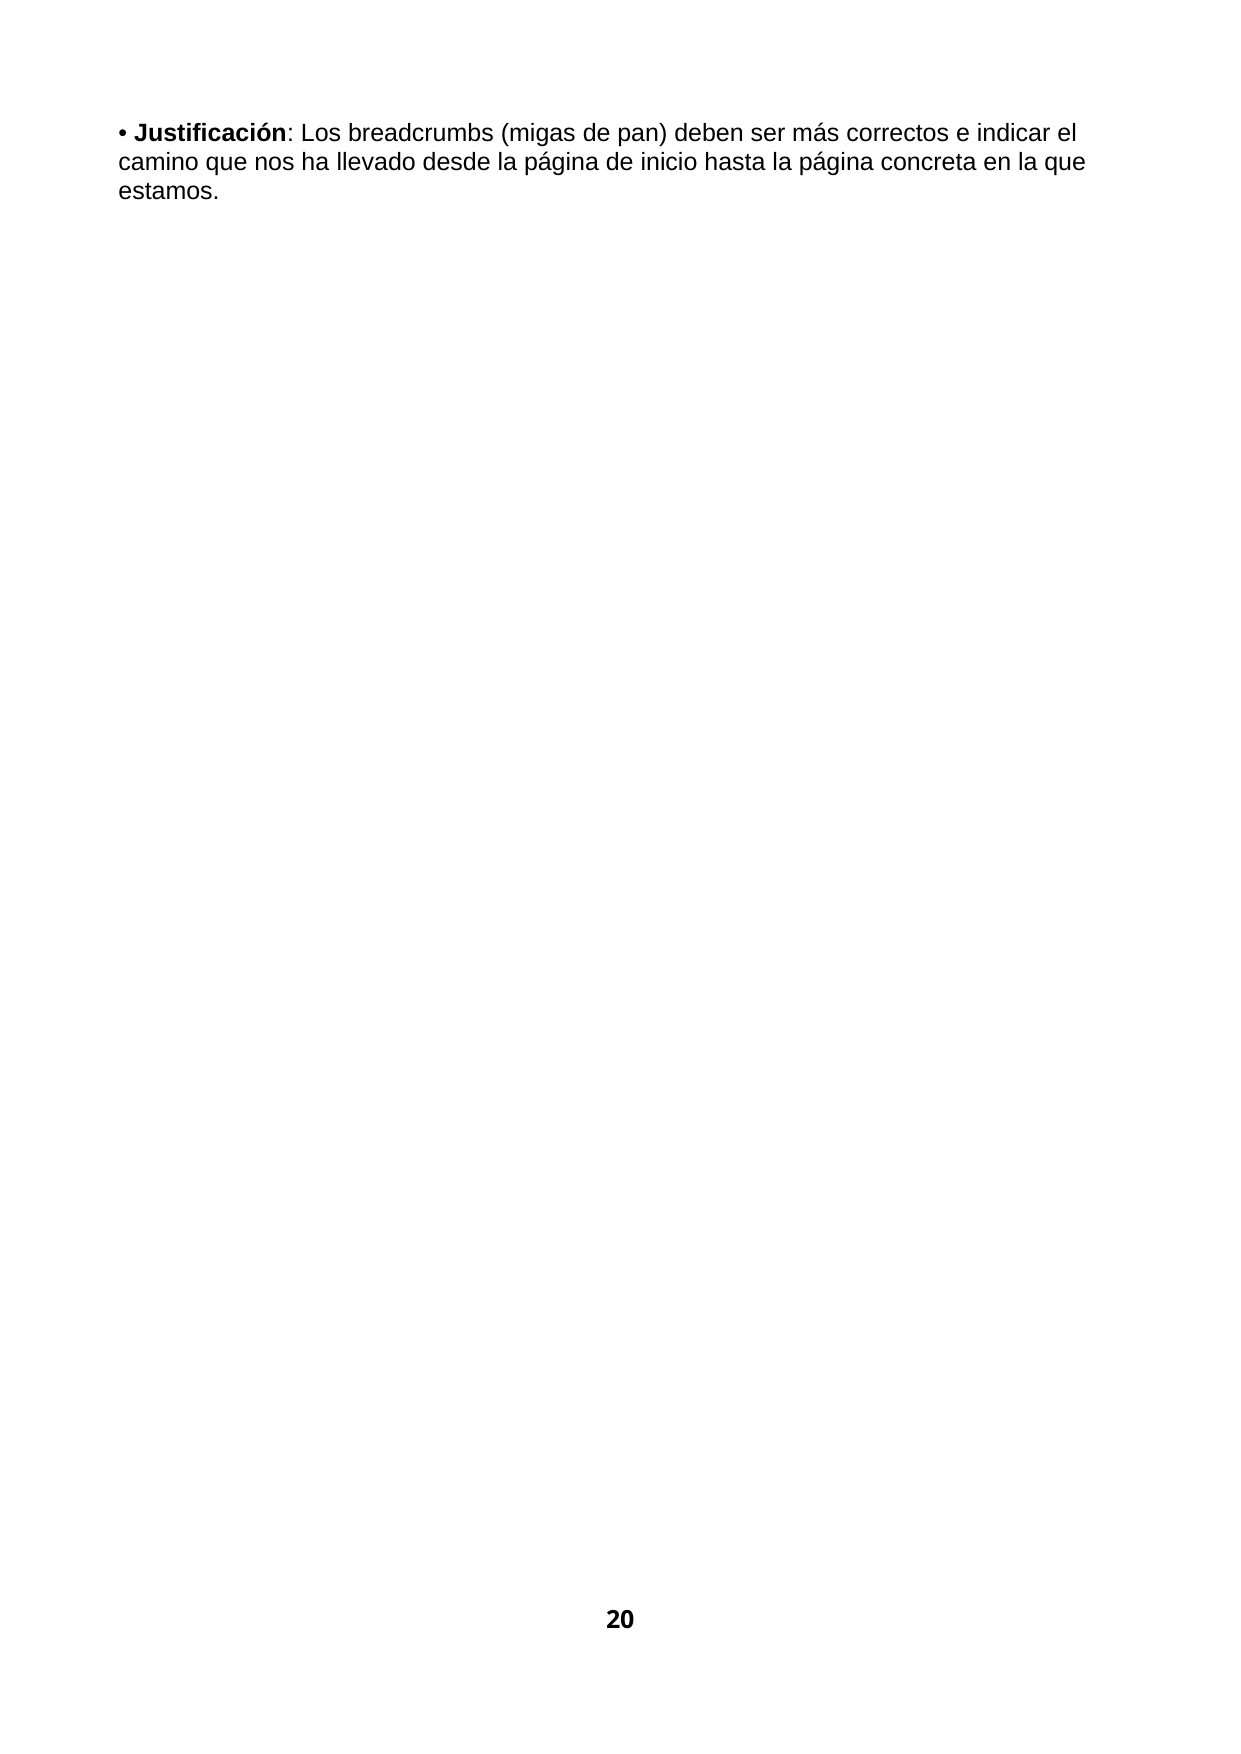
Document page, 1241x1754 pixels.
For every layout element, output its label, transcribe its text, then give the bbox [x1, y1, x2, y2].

text • Justificación: Los breadcrumbs (migas de pan) deben ser más correctos e indicar el camino que nos ha llevado desde la página de inicio hasta la página concreta en la que estamos. [118, 118, 1122, 204]
